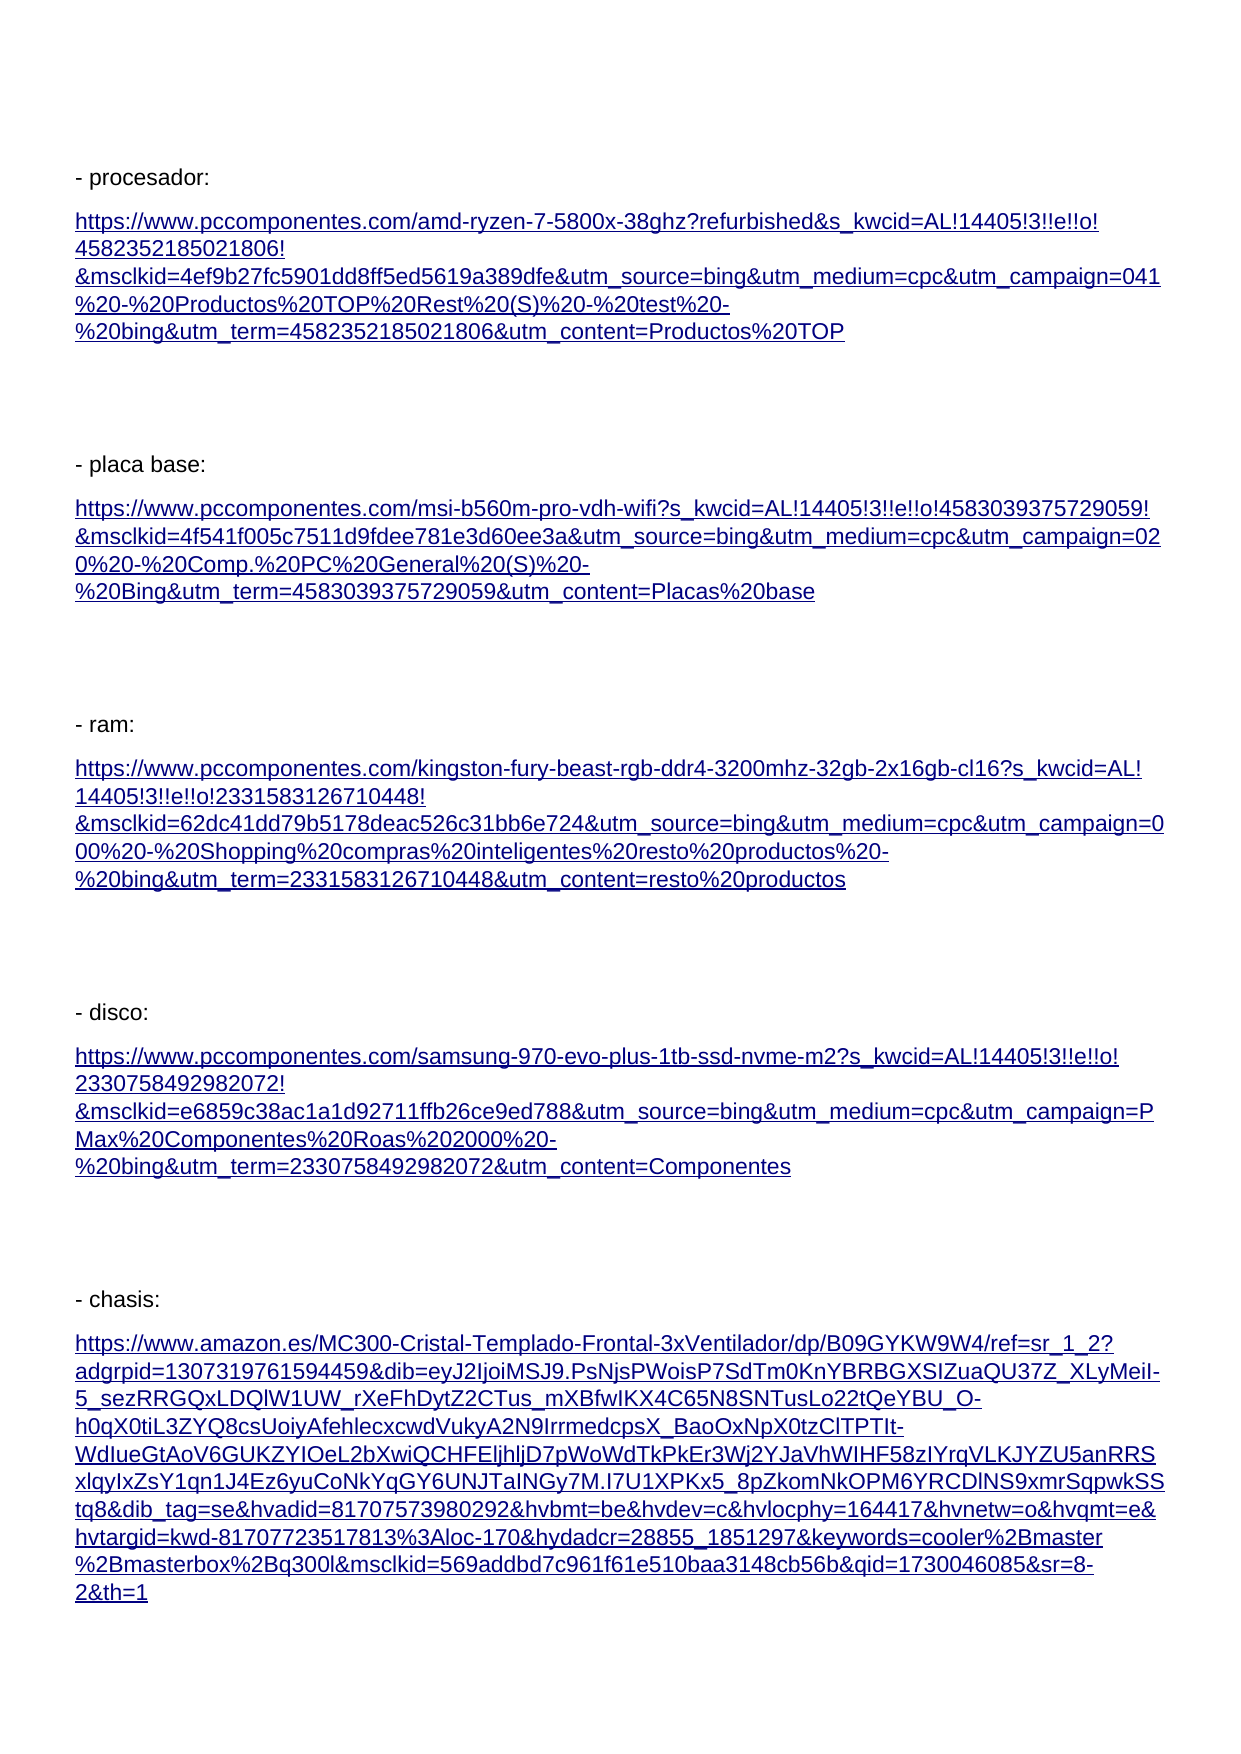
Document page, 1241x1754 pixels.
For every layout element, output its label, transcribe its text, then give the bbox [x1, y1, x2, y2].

text - ram: [75, 711, 1165, 737]
text https://www.pccomponentes.com/amd-ryzen-7-5800x-38ghz?refurbished&s_kwcid=AL!14405!3!!e!!o!4582352185021806!&msclkid=4ef9b27fc5901dd8ff5ed5619a389dfe&utm_source=bing&utm_medium=cpc&utm_campaign=041%20-%20Productos%20TOP%20Rest%20(S)%20-%20test%20-%20bing&utm_term=4582352185021806&utm_content=Productos%20TOP [75, 208, 1165, 344]
text - procesador: [75, 163, 1165, 190]
text https://www.pccomponentes.com/kingston-fury-beast-rgb-ddr4-3200mhz-32gb-2x16gb-cl16?s_kwcid=AL!14405!3!!e!!o!2331583126710448!&msclkid=62dc41dd79b5178deac526c31bb6e724&utm_source=bing&utm_medium=cpc&utm_campaign=000%20-%20Shopping%20compras%20inteligentes%20resto%20productos%20-%20bing&utm_term=2331583126710448&utm_content=resto%20productos [75, 755, 1165, 892]
text - chasis: [75, 1286, 1165, 1312]
text - placa base: [75, 451, 1165, 477]
text - disco: [75, 998, 1165, 1025]
text https://www.pccomponentes.com/msi-b560m-pro-vdh-wifi?s_kwcid=AL!14405!3!!e!!o!4583039375729059!&msclkid=4f541f005c7511d9fdee781e3d60ee3a&utm_source=bing&utm_medium=cpc&utm_campaign=020%20-%20Comp.%20PC%20General%20(S)%20-%20Bing&utm_term=4583039375729059&utm_content=Placas%20base [75, 495, 1165, 604]
text tq8&dib_tag=se&hvadid=81707573980292&hvbmt=be&hvdev=c&hvlocphy=164417&hvnetw=o&hvqmt=e&hvtargid=kwd-81707723517813%3Aloc-170&hydadcr=28855_1851297&keywords=cooler%2Bmaster%2Bmasterbox%2Bq300l&msclkid=569addbd7c961f61e510baa3148cb56b&qid=1730046085&sr=8-2&th=1 [75, 1492, 1165, 1605]
text https://www.amazon.es/MC300-Cristal-Templado-Frontal-3xVentilador/dp/B09GYKW9W4/ref=sr_1_2?adgrpid=1307319761594459&dib=eyJ2IjoiMSJ9.PsNjsPWoisP7SdTm0KnYBRBGXSIZuaQU37Z_XLyMeiI-5_sezRRGQxLDQlW1UW_rXeFhDytZ2CTus_mXBfwIKX4C65N8SNTusLo22tQeYBU_O-h0qX0tiL3ZYQ8csUoiyAfehlecxcwdVukyA2N9IrrmedcpsX_BaoOxNpX0tzClTPTIt-WdIueGtAoV6GUKZYIOeL2bXwiQCHFEljhljD7pWoWdTkPkEr3Wj2YJaVhWIHF58zIYrqVLKJYZU5anRRSxlqyIxZsY1qn1J4Ez6yuCoNkYqGY6UNJTaINGy7M.I7U1XPKx5_8pZkomNkOPM6YRCDlNS9xmrSqpwkSS [75, 1330, 1165, 1491]
text https://www.pccomponentes.com/samsung-970-evo-plus-1tb-ssd-nvme-m2?s_kwcid=AL!14405!3!!e!!o!2330758492982072!&msclkid=e6859c38ac1a1d92711ffb26ce9ed788&utm_source=bing&utm_medium=cpc&utm_campaign=PMax%20Componentes%20Roas%202000%20-%20bing&utm_term=2330758492982072&utm_content=Componentes [75, 1043, 1165, 1179]
